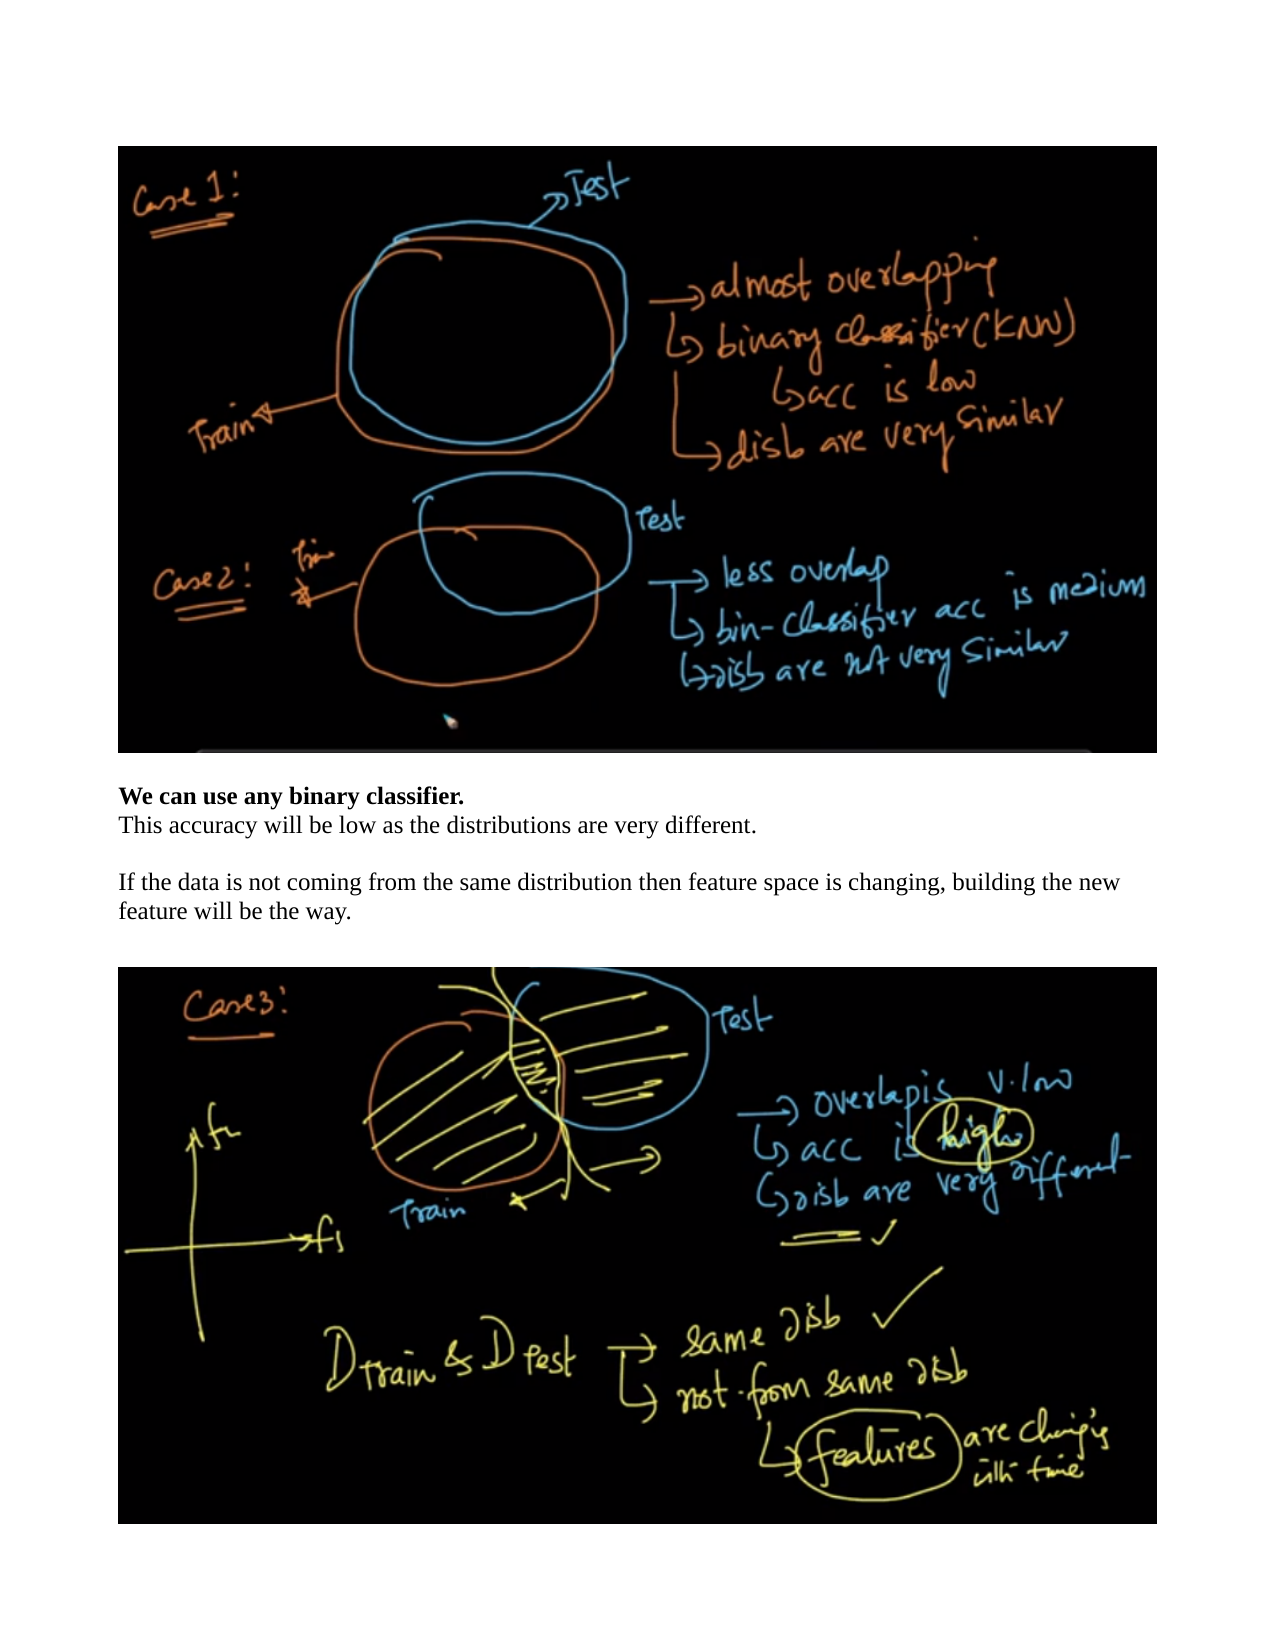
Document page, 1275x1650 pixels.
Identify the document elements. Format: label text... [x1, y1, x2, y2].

picture [118, 967, 1157, 1524]
text If the data is not coming from the same distribution then feature space is changing, building the new feature will be the way. [118, 867, 1157, 925]
text We can use any binary classifier. [118, 781, 1157, 810]
picture [118, 146, 1157, 753]
text This accuracy will be low as the distributions are very different. [118, 810, 1157, 839]
